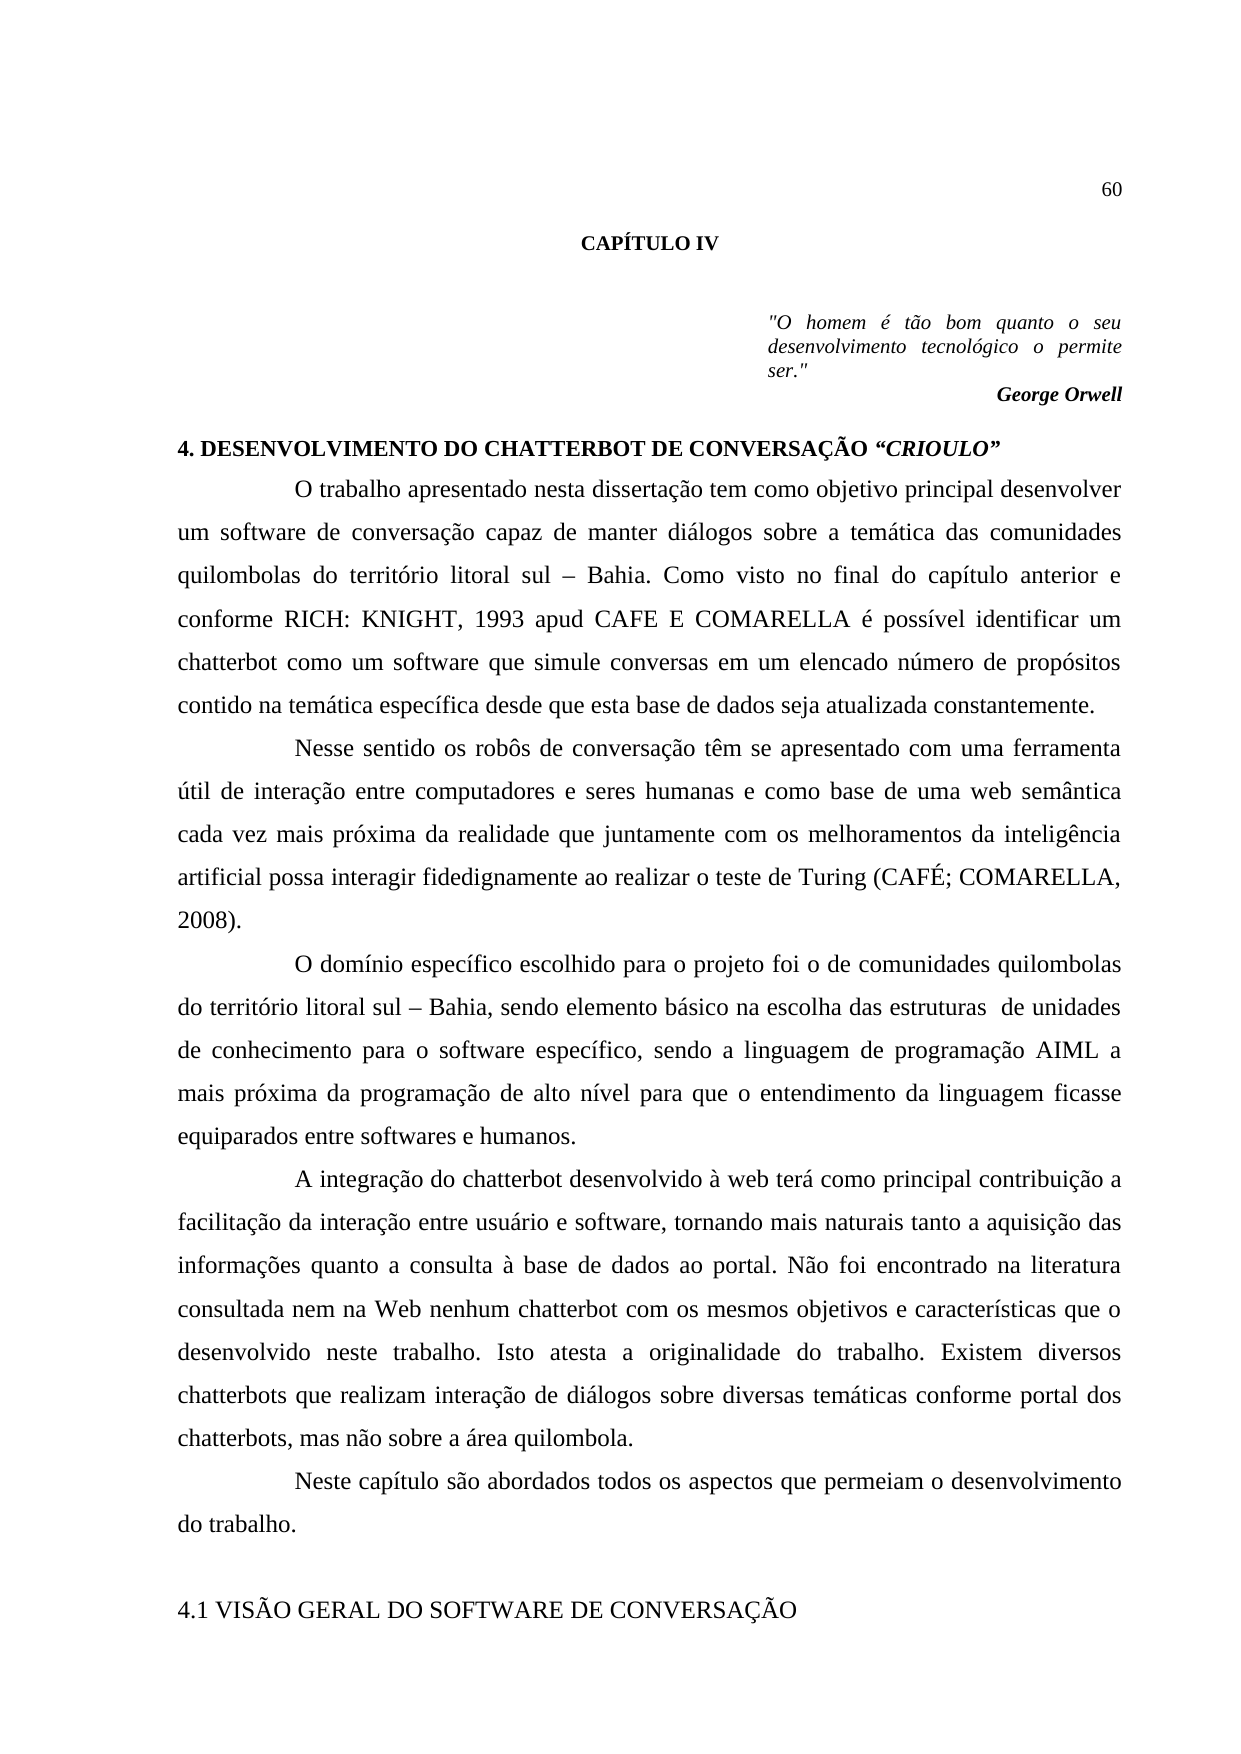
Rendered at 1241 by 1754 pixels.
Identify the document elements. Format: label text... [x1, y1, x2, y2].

text 4.1 VISÃO GERAL DO SOFTWARE DE CONVERSAÇÃO [177, 1596, 1122, 1624]
text Nesse sentido os robôs de conversação têm se apresentado com uma ferramenta útil de interação entre computadores e seres humanas e como base de uma web semântica cada vez mais próxima da realidade que juntamente com os melhoramentos da inteligência artificial possa interagir fidedignamente ao realizar o teste de Turing (CAFÉ; COMARELLA, 2008). [177, 733, 1122, 934]
text O trabalho apresentado nesta dissertação tem como objetivo principal desenvolver um software de conversação capaz de manter diálogos sobre a temática das comunidades quilombolas do território litoral sul – Bahia. Como visto no final do capítulo anterior e conforme RICH: KNIGHT, 1993 apud CAFE E COMARELLA é possível identificar um chatterbot como um software que simule conversas em um elencado número de propósitos contido na temática específica desde que esta base de dados seja atualizada constantemente. [177, 474, 1122, 719]
text CAPÍTULO IV [177, 231, 1122, 255]
text "O homem é tão bom quanto o seu desenvolvimento tecnológico o permite ser." [768, 310, 1122, 382]
text 4. DESENVOLVIMENTO DO CHATTERBOT DE CONVERSAÇÃO “CRIOULO” [177, 435, 1122, 461]
text Neste capítulo são abordados todos os aspectos que permeiam o desenvolvimento do trabalho. [177, 1466, 1122, 1538]
text George Orwell [768, 382, 1122, 406]
text O domínio específico escolhido para o projeto foi o de comunidades quilombolas do território litoral sul – Bahia, sendo elemento básico na escolha das estruturas de unidades de conhecimento para o software específico, sendo a linguagem de programação AIML a mais próxima da programação de alto nível para que o entendimento da linguagem ficasse equiparados entre softwares e humanos. [177, 949, 1122, 1150]
text A integração do chatterbot desenvolvido à web terá como principal contribuição a facilitação da interação entre usuário e software, tornando mais naturais tanto a aquisição das informações quanto a consulta à base de dados ao portal. Não foi encontrado na literatura consultada nem na Web nenhum chatterbot com os mesmos objetivos e características que o desenvolvido neste trabalho. Isto atesta a originalidade do trabalho. Existem diversos chatterbots que realizam interação de diálogos sobre diversas temáticas conforme portal dos chatterbots, mas não sobre a área quilombola. [177, 1164, 1122, 1452]
